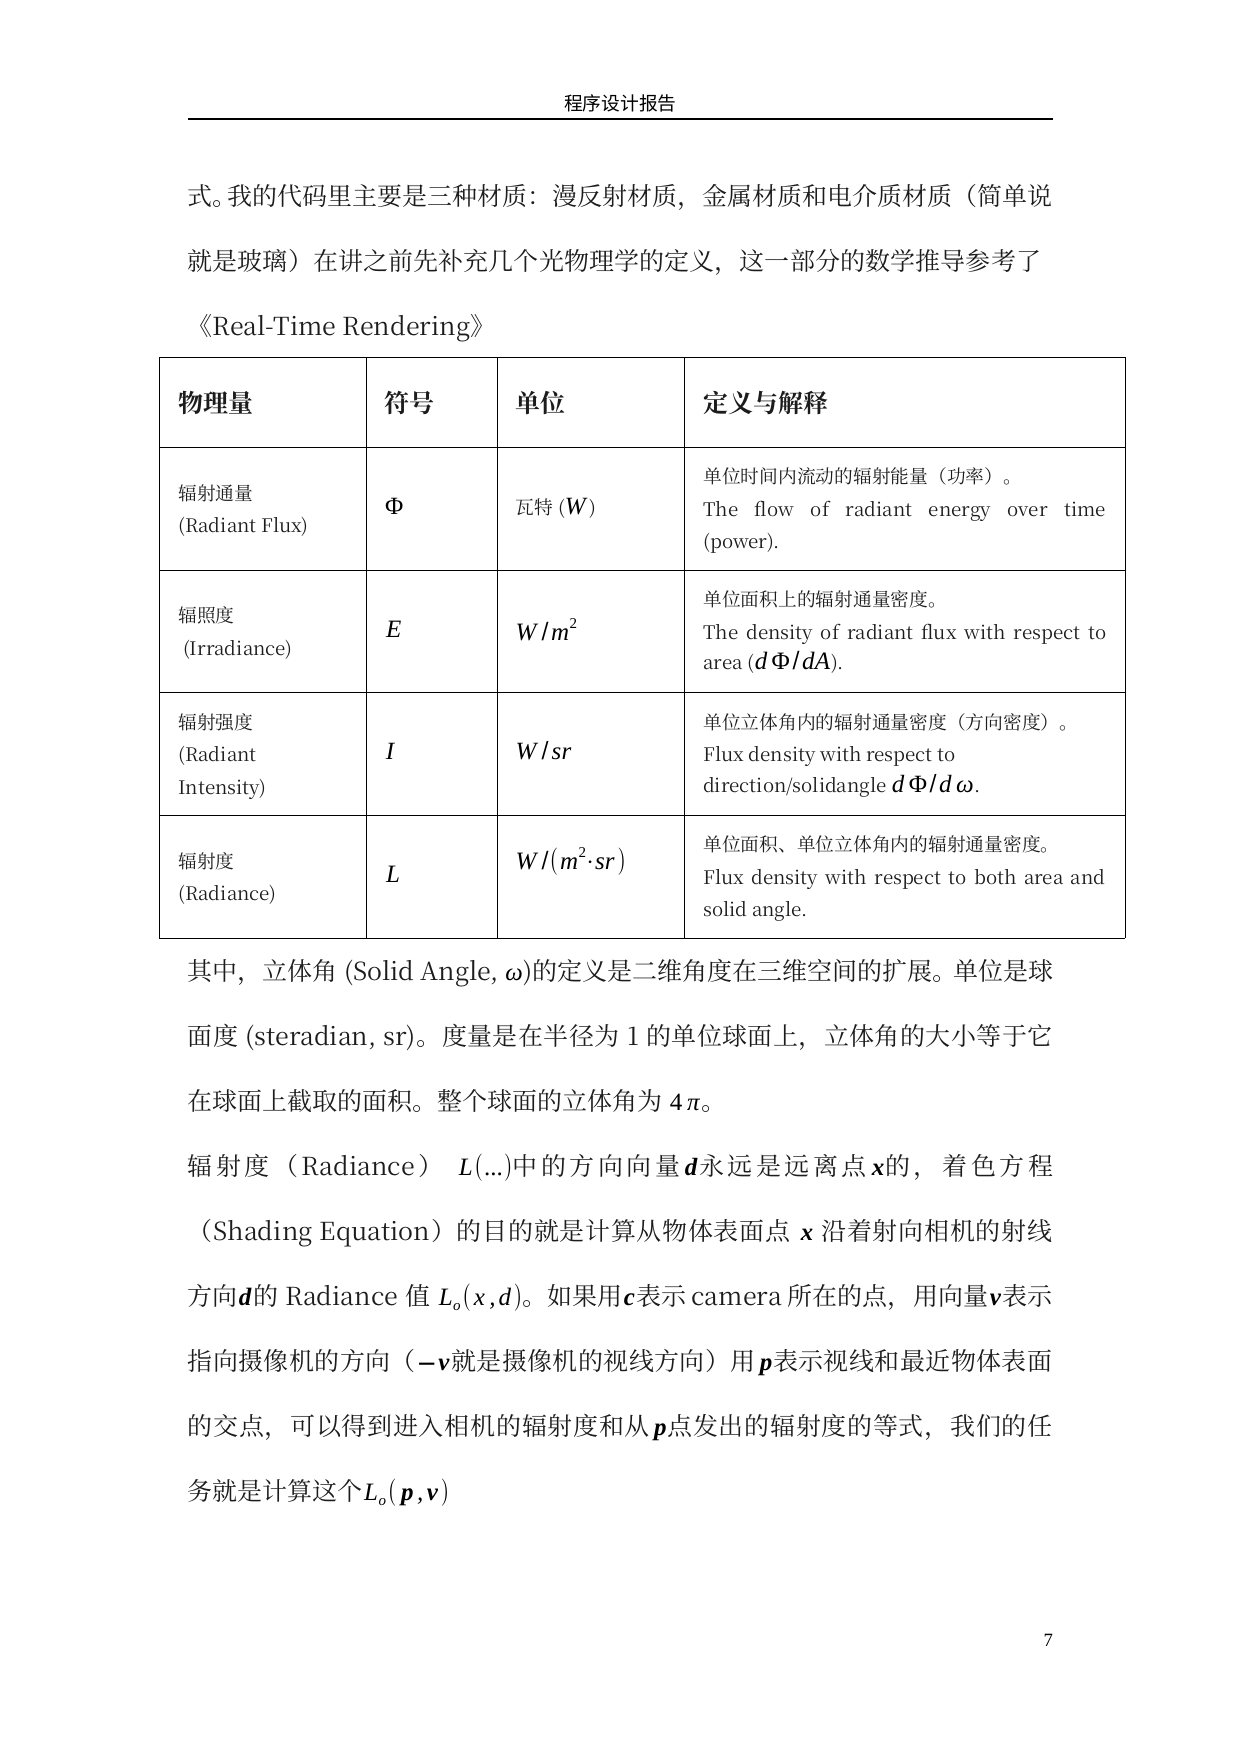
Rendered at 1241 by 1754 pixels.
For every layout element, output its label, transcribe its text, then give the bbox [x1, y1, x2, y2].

table_cell 单位面积、单位立体角内的辐射通量密度。 Flux density with respect to both area and solid angle. [685, 816, 1125, 937]
table_cell [367, 448, 497, 570]
table_cell 单位立体角内的辐射通量密度（方向密度）。 Flux density with respect to direction/solidangle . [685, 693, 1125, 815]
table_cell [367, 693, 497, 815]
table_cell [367, 571, 497, 692]
text 式。我的代码里主要是三种材质：漫反射材质，金属材质和电介质材质（简单说就是玻璃）在讲之前先补充几个光物理学的定义，这一部分的数学推导参考了《Real-Time Rendering》 [187, 162, 1053, 357]
table_cell 单位时间内流动的辐射能量（功率）。 The flow of radiant energy over time (power). [685, 448, 1125, 570]
table_cell 辐射通量 (Radiant Flux) [160, 448, 366, 570]
table_cell 瓦特 () [498, 448, 684, 570]
text 辐射度（Radiance） 中的方向向量永远是远离点的，着色方程（Shading Equation）的目的就是计算从物体表面点 沿着射向相机的射线方向的 Radiance 值 。如果用表示camera所在的点，用向量表示指向摄像机的方向（就是摄像机的视线方向）用表示视线和最近物体表面的交点，可以得到进入相机的辐射度和从点发出的辐射度的等式，我们的任务就是计算这个 [187, 1133, 1053, 1523]
table_cell [498, 816, 684, 937]
table_header 符号 [367, 358, 497, 447]
table_header 定义与解释 [685, 358, 1125, 447]
table_cell 辐射度 (Radiance) [160, 816, 366, 937]
table_cell 单位面积上的辐射通量密度。 The density of radiant flux with respect to area (). [685, 571, 1125, 692]
table_cell [367, 816, 497, 937]
text 其中，立体角 (Solid Angle, )的定义是二维角度在三维空间的扩展。单位是球面度 (steradian, sr)。度量是在半径为 1 的单位球面上，立体角的大小等于它在球面上截取的面积。整个球面的立体角为 。 [187, 939, 1053, 1133]
table_cell [498, 571, 684, 692]
table_header 单位 [498, 358, 684, 447]
table_header 物理量 [160, 358, 366, 447]
table_cell 辐射强度 (Radiant Intensity) [160, 693, 366, 815]
table_cell [498, 693, 684, 815]
table_cell 辐照度 (Irradiance) [160, 571, 366, 692]
